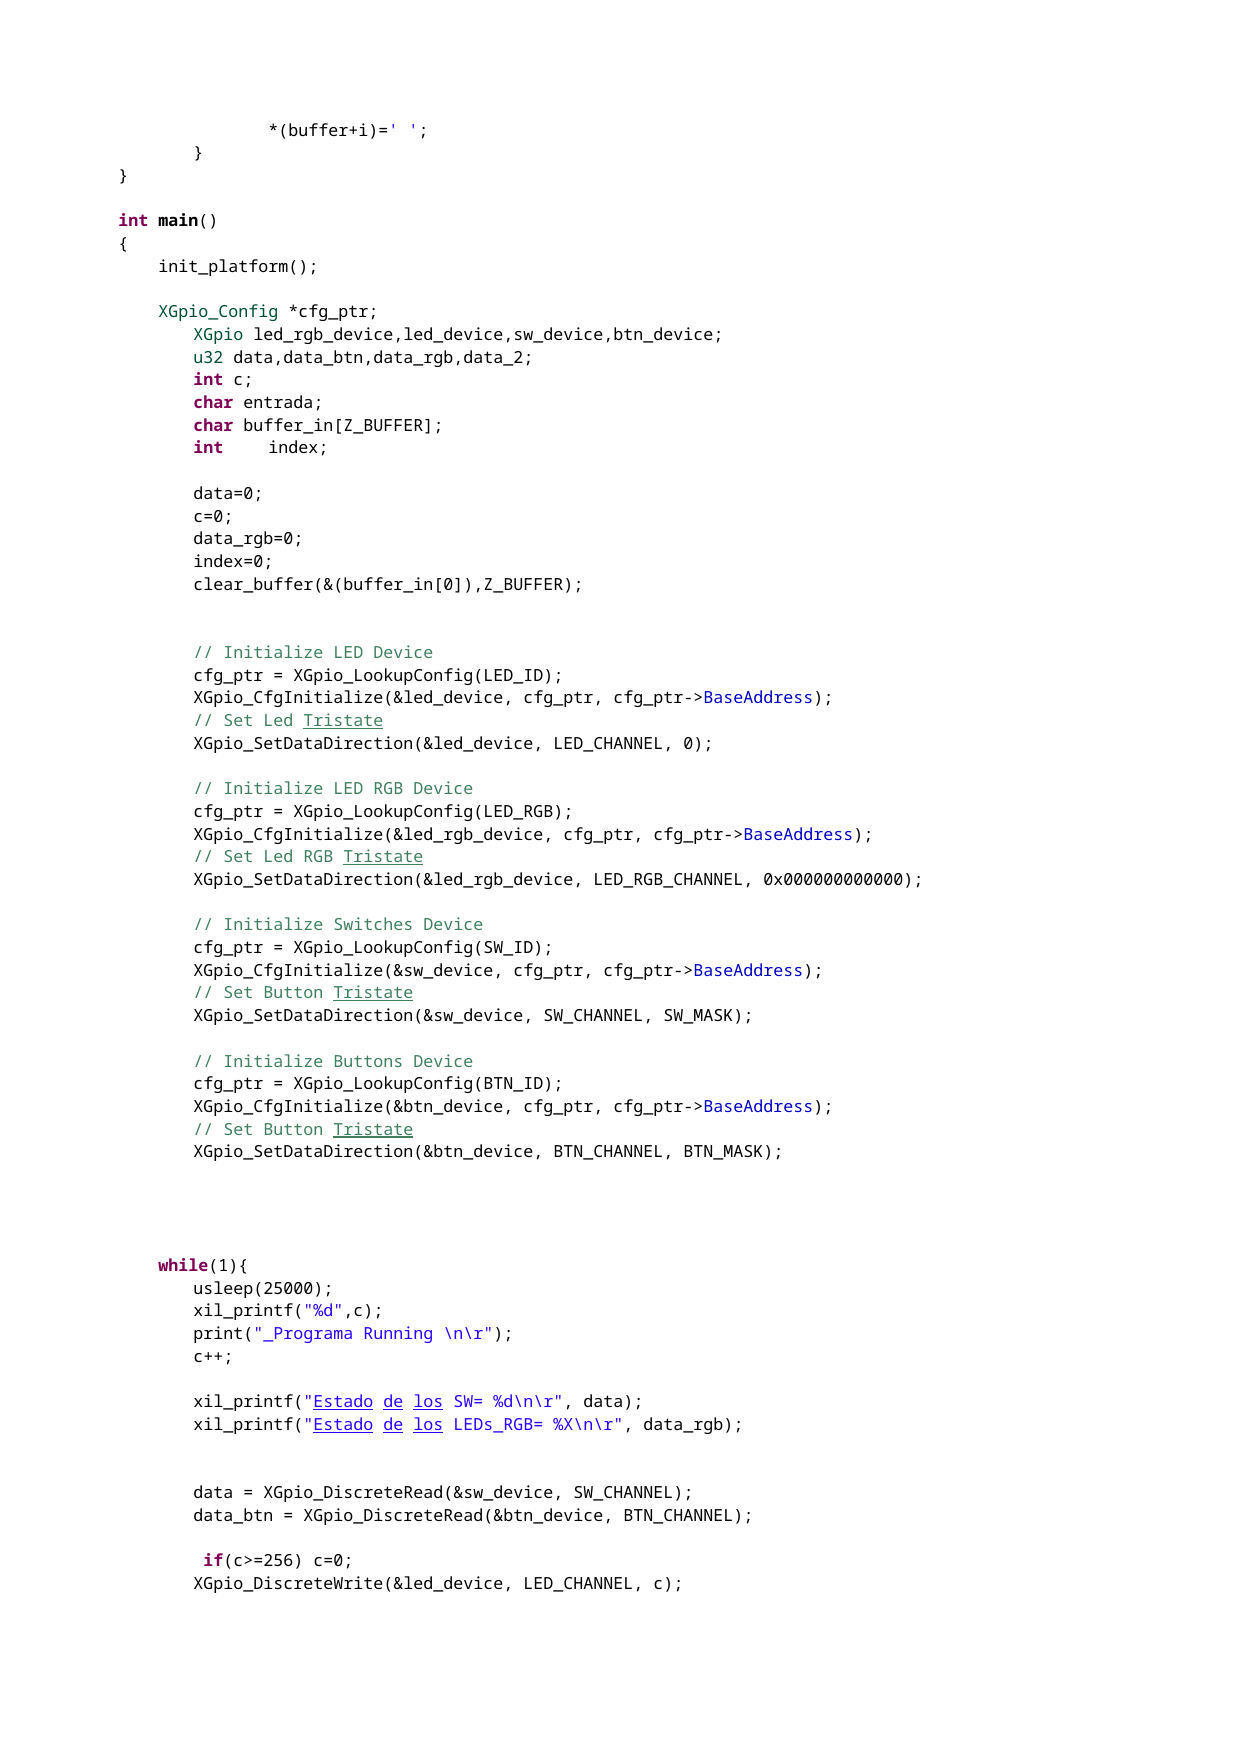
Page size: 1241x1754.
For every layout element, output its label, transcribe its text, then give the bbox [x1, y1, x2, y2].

text XGpio_SetDataDirection(&led_rgb_device, LED_RGB_CHANNEL, 0x000000000000); [118, 867, 1122, 890]
text int main() [118, 209, 1122, 232]
text xil_printf("Estado de los LEDs_RGB= %X\n\r", data_rgb); [118, 1412, 1122, 1435]
text // Initialize Switches Device [118, 913, 1122, 936]
text int c; [118, 368, 1122, 391]
text // Set Led RGB Tristate [118, 845, 1122, 867]
text char buffer_in[Z_BUFFER]; [118, 413, 1122, 436]
text print("_Programa Running \n\r"); [118, 1322, 1122, 1344]
text { [118, 232, 1122, 254]
text int index; [118, 436, 1122, 459]
text XGpio_Config *cfg_ptr; [118, 300, 1122, 322]
text data = XGpio_DiscreteRead(&sw_device, SW_CHANNEL); [118, 1481, 1122, 1503]
text cfg_ptr = XGpio_LookupConfig(BTN_ID); [118, 1072, 1122, 1094]
text data=0; [118, 481, 1122, 504]
text // Set Led Tristate [118, 708, 1122, 731]
text XGpio_SetDataDirection(&btn_device, BTN_CHANNEL, BTN_MASK); [118, 1140, 1122, 1163]
text } [118, 163, 1122, 186]
text if(c>=256) c=0; [118, 1549, 1122, 1571]
text data_rgb=0; [118, 527, 1122, 549]
text clear_buffer(&(buffer_in[0]),Z_BUFFER); [118, 572, 1122, 595]
text XGpio_DiscreteWrite(&led_device, LED_CHANNEL, c); [118, 1571, 1122, 1594]
text while(1){ [118, 1253, 1122, 1276]
text xil_printf("Estado de los SW= %d\n\r", data); [118, 1390, 1122, 1412]
text cfg_ptr = XGpio_LookupConfig(LED_ID); [118, 663, 1122, 686]
text char entrada; [118, 391, 1122, 413]
text XGpio_SetDataDirection(&sw_device, SW_CHANNEL, SW_MASK); [118, 1004, 1122, 1026]
text data_btn = XGpio_DiscreteRead(&btn_device, BTN_CHANNEL); [118, 1503, 1122, 1526]
text c++; [118, 1344, 1122, 1367]
text xil_printf("%d",c); [118, 1299, 1122, 1322]
text // Initialize LED Device [118, 640, 1122, 663]
text init_platform(); [118, 254, 1122, 277]
text // Initialize Buttons Device [118, 1049, 1122, 1072]
text XGpio_CfgInitialize(&led_rgb_device, cfg_ptr, cfg_ptr->BaseAddress); [118, 822, 1122, 845]
text u32 data,data_btn,data_rgb,data_2; [118, 345, 1122, 368]
text } [118, 141, 1122, 163]
text usleep(25000); [118, 1276, 1122, 1299]
text XGpio_SetDataDirection(&led_device, LED_CHANNEL, 0); [118, 731, 1122, 754]
text XGpio_CfgInitialize(&btn_device, cfg_ptr, cfg_ptr->BaseAddress); [118, 1094, 1122, 1117]
text index=0; [118, 549, 1122, 572]
text XGpio_CfgInitialize(&sw_device, cfg_ptr, cfg_ptr->BaseAddress); [118, 958, 1122, 981]
text c=0; [118, 504, 1122, 527]
text // Initialize LED RGB Device [118, 777, 1122, 799]
text cfg_ptr = XGpio_LookupConfig(LED_RGB); [118, 799, 1122, 822]
text // Set Button Tristate [118, 1117, 1122, 1140]
text XGpio_CfgInitialize(&led_device, cfg_ptr, cfg_ptr->BaseAddress); [118, 686, 1122, 708]
text // Set Button Tristate [118, 981, 1122, 1004]
text cfg_ptr = XGpio_LookupConfig(SW_ID); [118, 936, 1122, 958]
text XGpio led_rgb_device,led_device,sw_device,btn_device; [118, 322, 1122, 345]
text *(buffer+i)=' '; [118, 118, 1122, 141]
